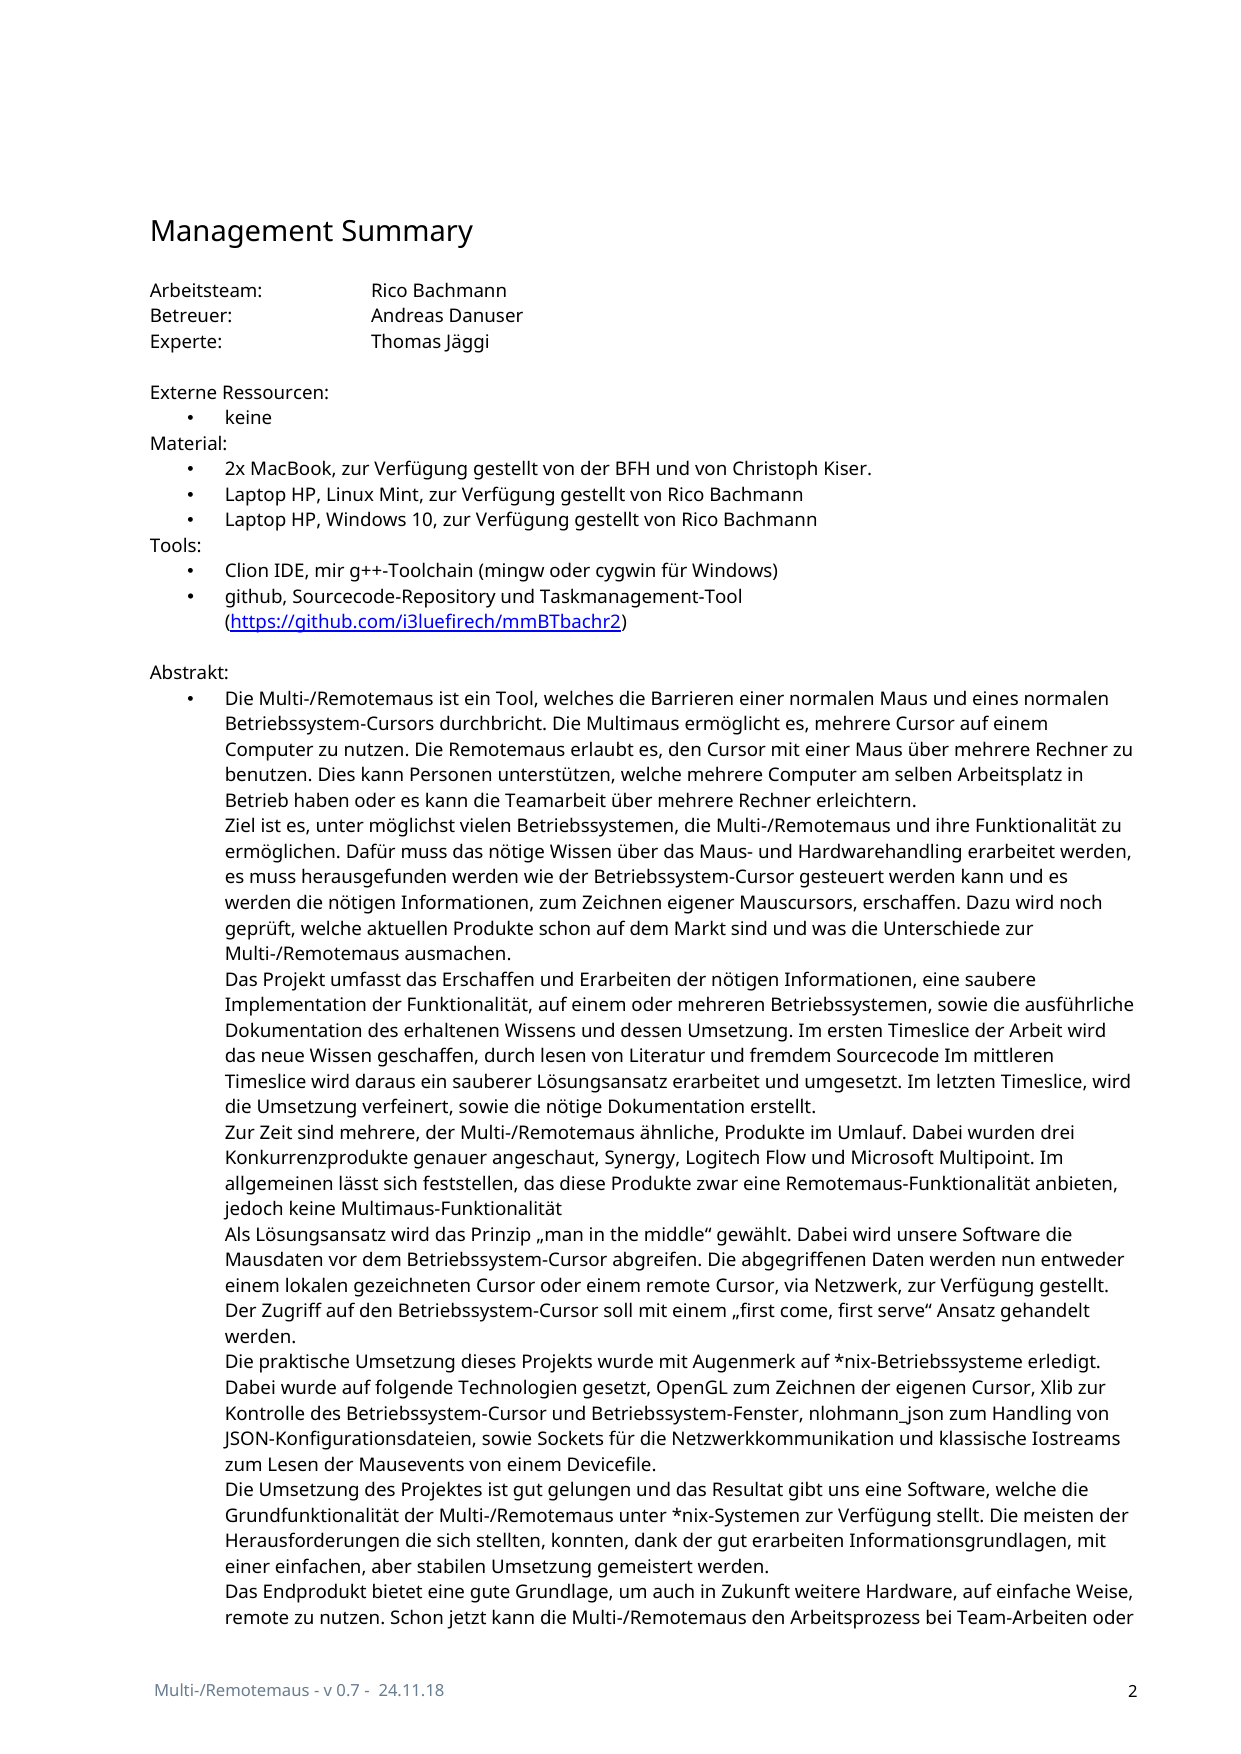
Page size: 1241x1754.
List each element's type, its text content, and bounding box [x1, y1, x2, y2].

list 2x MacBook, zur Verfügung gestellt von der BFH und von Christoph Kiser. [187, 456, 1136, 481]
text Betreuer: Andreas Danuser [149, 302, 1136, 328]
list Clion IDE, mir g++-Toolchain (mingw oder cygwin für Windows) [187, 558, 1136, 583]
list Die Multi-/Remotemaus ist ein Tool, welches die Barrieren einer normalen Maus und eines normalen Betriebssystem-Cursors durchbricht. Die Multimaus ermöglicht es, mehrere Cursor auf einem Computer zu nutzen. Die Remotemaus erlaubt es, den Cursor mit einer Maus über mehrere Rechner zu benutzen. Dies kann Personen unterstützen, welche mehrere Computer am selben Arbeitsplatz in Betrieb haben oder es kann die Teamarbeit über mehrere Rechner erleichtern. Ziel ist es, unter möglichst vielen Betriebssystemen, die Multi-/Remotemaus und ihre Funktionalität zu ermöglichen. Dafür muss das nötige Wissen über das Maus- und Hardwarehandling erarbeitet werden, es muss herausgefunden werden wie der Betriebssystem-Cursor gesteuert werden kann und es werden die nötigen Informationen, zum Zeichnen eigener Mauscursors, erschaffen. Dazu wird noch geprüft, welche aktuellen Produkte schon auf dem Markt sind und was die Unterschiede zur Multi-/Remotemaus ausmachen. Das Projekt umfasst das Erschaffen und Erarbeiten der nötigen Informationen, eine saubere Implementation der Funktionalität, auf einem oder mehreren Betriebssystemen, sowie die ausführliche Dokumentation des erhaltenen Wissens und dessen Umsetzung. Im ersten Timeslice der Arbeit wird das neue Wissen geschaffen, durch lesen von Literatur und fremdem Sourcecode Im mittleren Timeslice wird daraus ein sauberer Lösungsansatz erarbeitet und umgesetzt. Im letzten Timeslice, wird die Umsetzung verfeinert, sowie die nötige Dokumentation erstellt. Zur Zeit sind mehrere, der Multi-/Remotemaus ähnliche, Produkte im Umlauf. Dabei wurden drei Konkurrenzprodukte genauer angeschaut, Synergy, Logitech Flow und Microsoft Multipoint. Im allgemeinen lässt sich feststellen, das diese Produkte zwar eine Remotemaus-Funktionalität anbieten, jedoch keine Multimaus-Funktionalität Als Lösungsansatz wird das Prinzip „man in the middle“ gewählt. Dabei wird unsere Software die Mausdaten vor dem Betriebssystem-Cursor abgreifen. Die abgegriffenen Daten werden nun entweder einem lokalen gezeichneten Cursor oder einem remote Cursor, via Netzwerk, zur Verfügung gestellt. Der Zugriff auf den Betriebssystem-Cursor soll mit einem „first come, first serve“ Ansatz gehandelt werden. Die praktische Umsetzung dieses Projekts wurde mit Augenmerk auf *nix-Betriebssysteme erledigt. Dabei wurde auf folgende Technologien gesetzt, OpenGL zum Zeichnen der eigenen Cursor, Xlib zur Kontrolle des Betriebssystem-Cursor und Betriebssystem-Fenster, nlohmann_json zum Handling von JSON-Konfigurationsdateien, sowie Sockets für die Netzwerkkommunikation und klassische Iostreams zum Lesen der Mausevents von einem Devicefile. Die Umsetzung des Projektes ist gut gelungen und das Resultat gibt uns eine Software, welche die Grundfunktionalität der Multi-/Remotemaus unter *nix-Systemen zur Verfügung stellt. Die meisten der Herausforderungen die sich stellten, konnten, dank der gut erarbeiten Informationsgrundlagen, mit einer einfachen, aber stabilen Umsetzung gemeistert werden. Das Endprodukt bietet eine gute Grundlage, um auch in Zukunft weitere Hardware, auf einfache Weise, remote zu nutzen. Schon jetzt kann die Multi-/Remotemaus den Arbeitsprozess bei Team-Arbeiten oder [187, 685, 1136, 1629]
list github, Sourcecode-Repository und Taskmanagement-Tool (https://github.com/i3luefirech/mmBTbachr2) [187, 583, 1136, 634]
text Tools: [149, 532, 1136, 558]
text Arbeitsteam: Rico Bachmann [149, 277, 1136, 302]
list Laptop HP, Linux Mint, zur Verfügung gestellt von Rico Bachmann [187, 481, 1136, 507]
text Material: [149, 430, 1136, 456]
list keine [187, 404, 1136, 430]
text Abstrakt: [149, 660, 1136, 685]
text Externe Ressourcen: [149, 379, 1136, 404]
text Management Summary [149, 210, 1136, 250]
text Experte: Thomas Jäggi [149, 328, 1136, 379]
list Laptop HP, Windows 10, zur Verfügung gestellt von Rico Bachmann [187, 507, 1136, 532]
